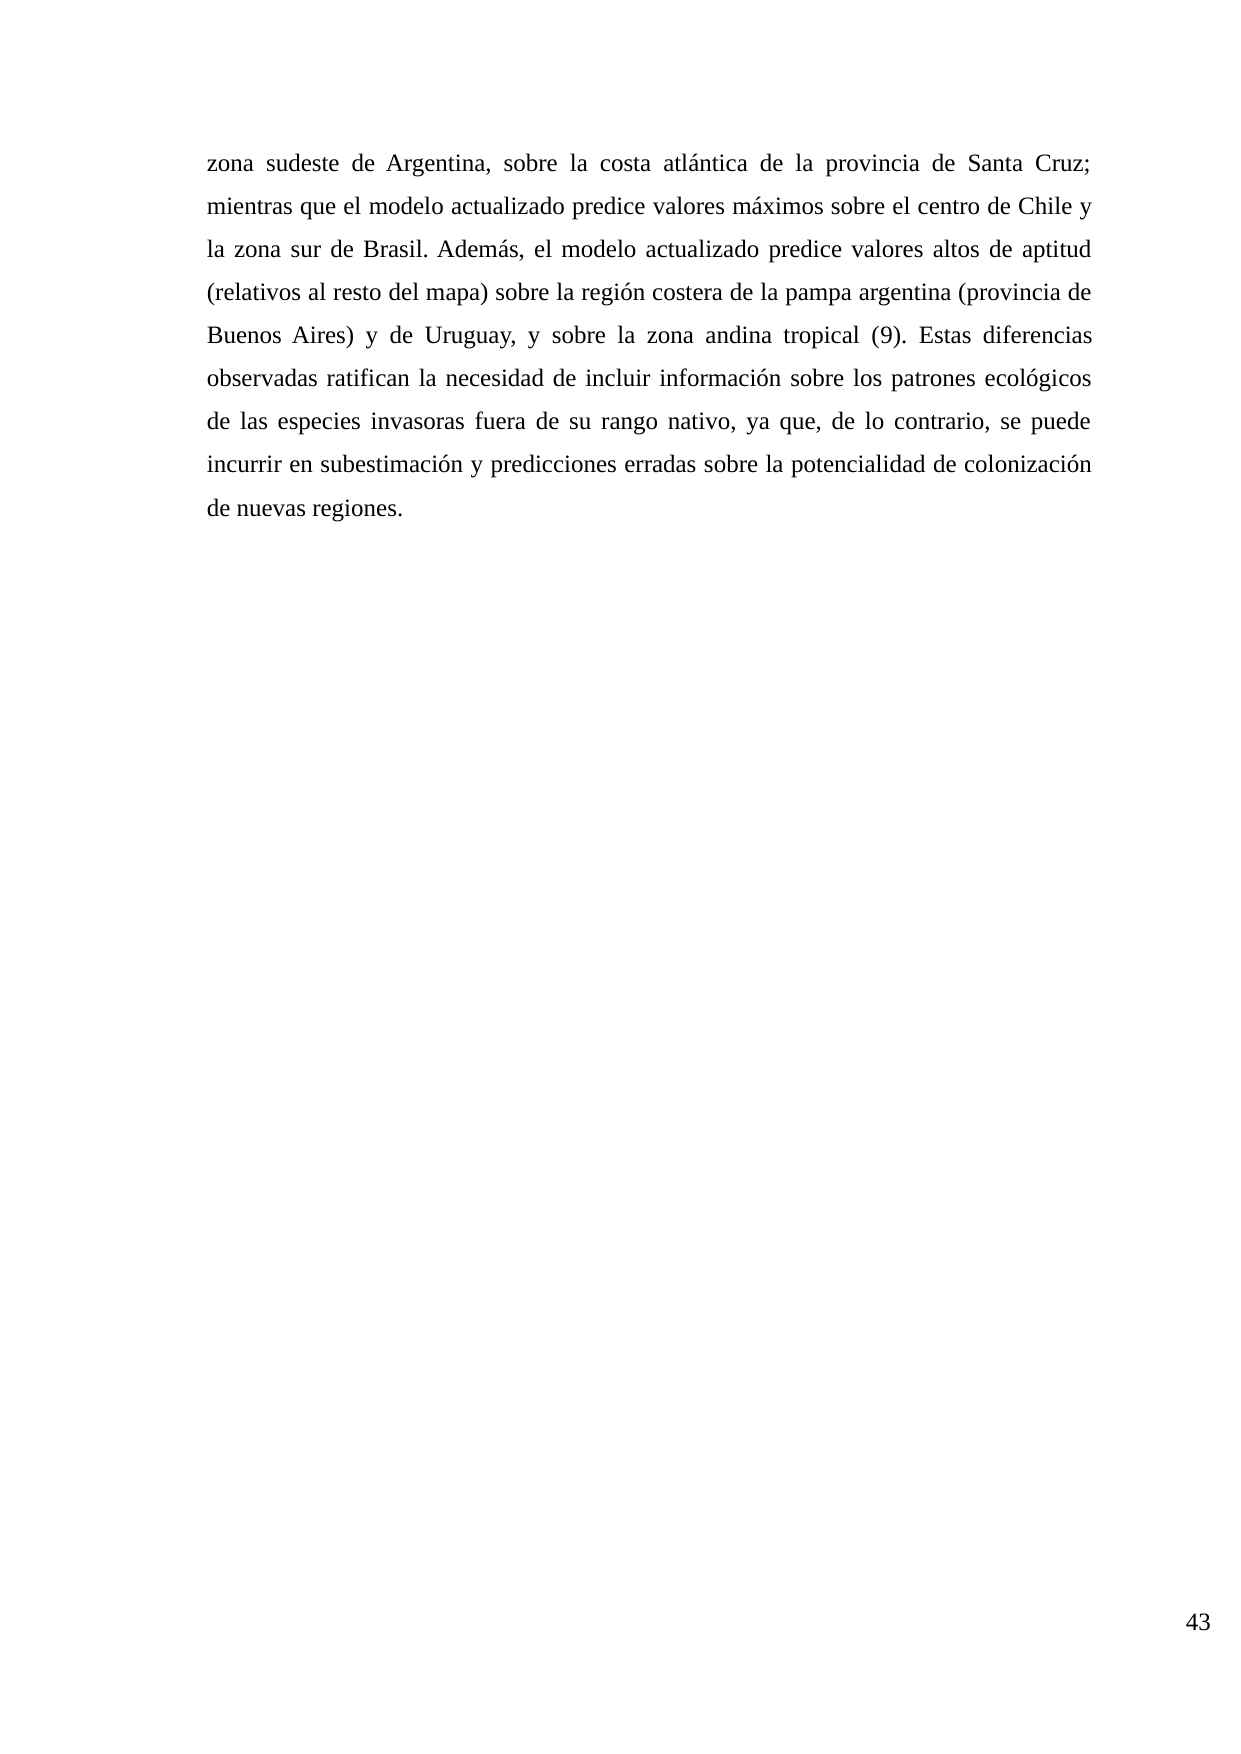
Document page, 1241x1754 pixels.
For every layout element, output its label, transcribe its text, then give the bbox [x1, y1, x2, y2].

text Para visualizar las diferencias entre los modelos de nicho a priori y actualizado, se calcularon los valores de aptitud ambiental predicha en Sudamérica (valor S de la Ecuación 9) con los estimadores de los parámetros de cada uno de ellos. Al hacer esto, se observa que ambos modelos predicen escenarios distintos entre sí en cuanto a la aptitud ambiental del continente invadido (Figura 9). El modelo de nicho a priori, basado en los patrones de uso de nicho de B. terrestris en Europa, predice, sobre la región invadida, valores de aptitud ambiental menores a los generados con el modelo actualizado a partir la historia de invasión en Patagonia. Además de los valores absolutos de estas predicciones, los valores relativos a lo largo de la región también son diferentes. El modelo a priori predice los valores máximos de aptitud climática en la zona sudeste de Argentina, sobre la costa atlántica de la provincia de Santa Cruz; mientras que el modelo actualizado predice valores máximos sobre el centro de Chile y la zona sur de Brasil. Además, el modelo actualizado predice valores altos de aptitud (relativos al resto del mapa) sobre la región costera de la pampa argentina (provincia de Buenos Aires) y de Uruguay, y sobre la zona andina tropical (Figura 9). Estas diferencias observadas ratifican la necesidad de incluir información sobre los patrones ecológicos de las especies invasoras fuera de su rango nativo, ya que, de lo contrario, se puede incurrir en subestimación y predicciones erradas sobre la potencialidad de colonización de nuevas regiones. [207, 148, 1093, 521]
